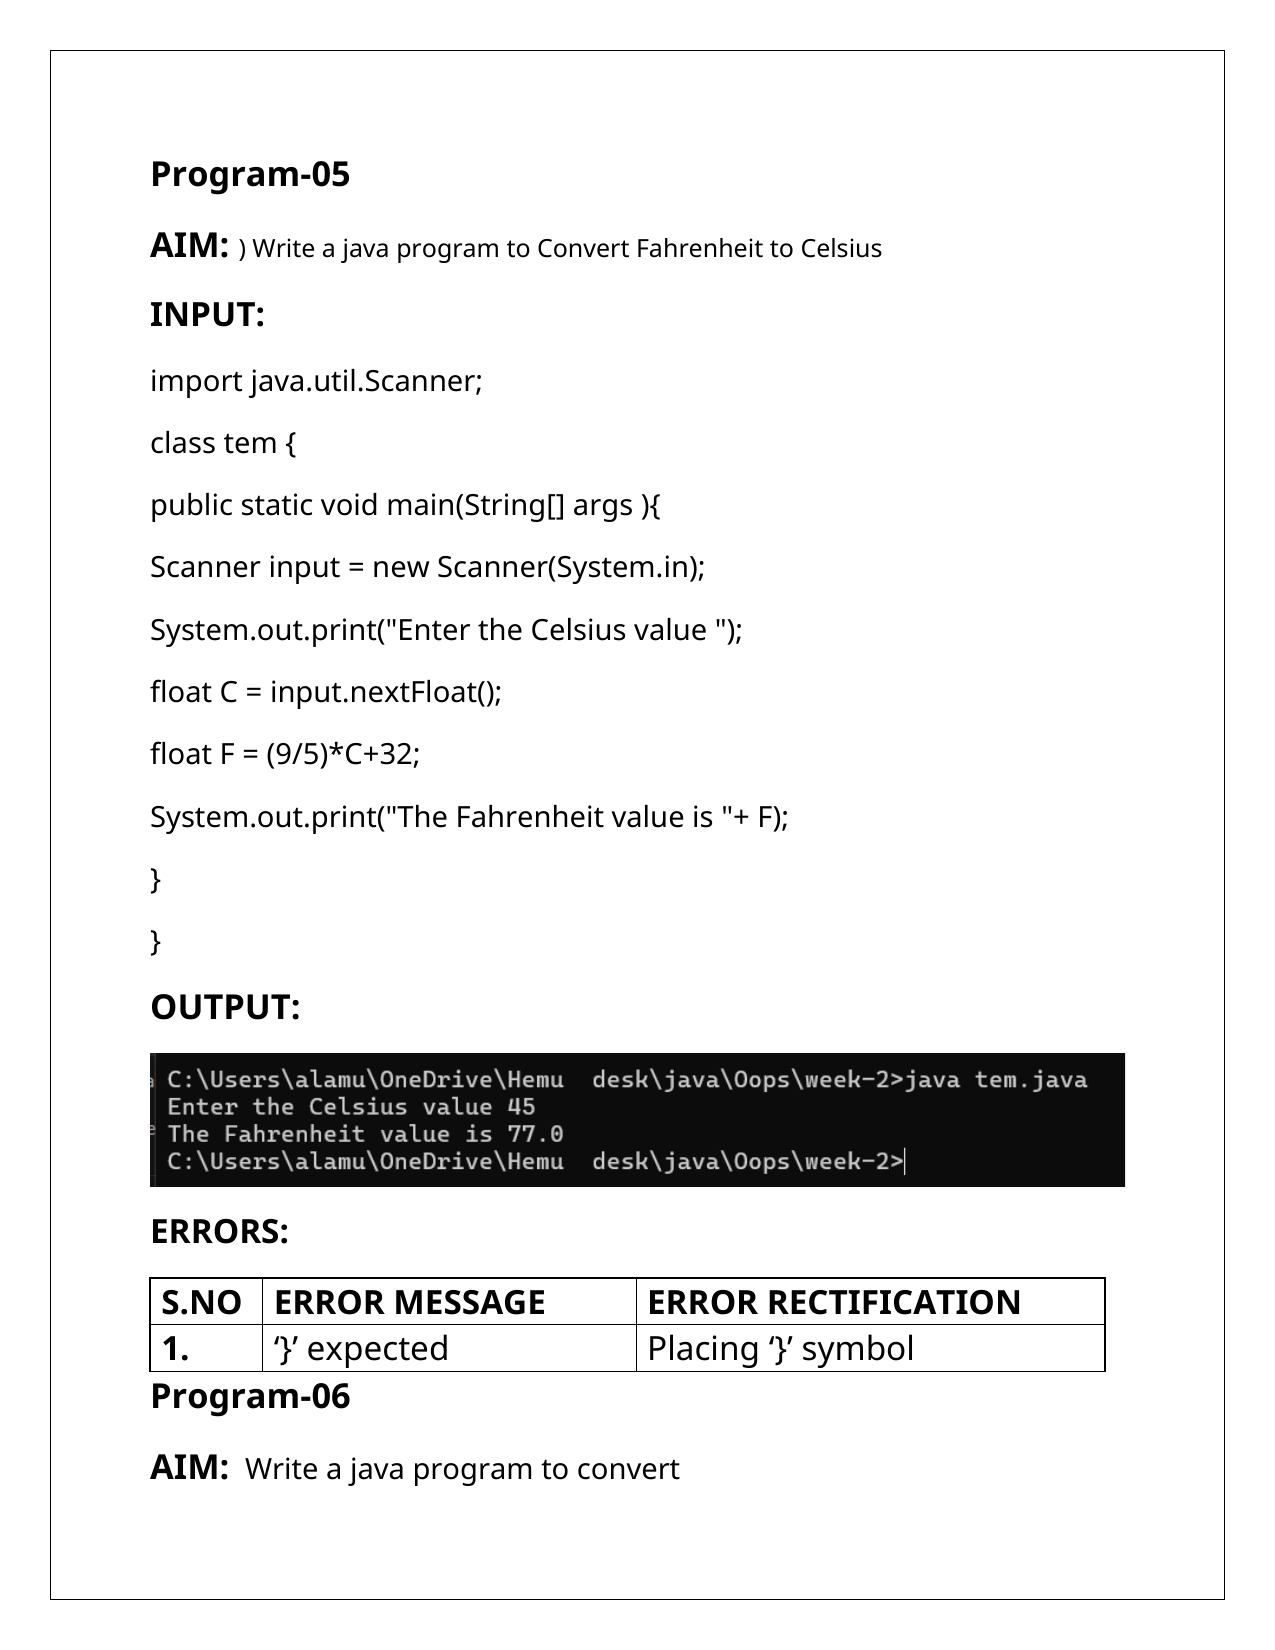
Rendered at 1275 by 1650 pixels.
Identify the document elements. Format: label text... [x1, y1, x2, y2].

table_cell ‘}’ expected [263, 1325, 636, 1371]
text AIM: Write a java program to convert [150, 1443, 1125, 1489]
table_cell Placing ‘}’ symbol [637, 1325, 1104, 1371]
text INPUT: [150, 291, 1125, 336]
text System.out.print("Enter the Celsius value "); [150, 609, 1125, 649]
text } [150, 858, 1125, 898]
table_header S.NO [151, 1279, 262, 1324]
table_cell 1. [151, 1325, 262, 1371]
text System.out.print("The Fahrenheit value is "+ F); [150, 796, 1125, 836]
text class tem { [150, 422, 1125, 462]
text Scanner input = new Scanner(System.in); [150, 547, 1125, 586]
text import java.util.Scanner; [150, 360, 1125, 399]
text OUTPUT: [150, 983, 1125, 1030]
text AIM: ) Write a java program to Convert Fahrenheit to Celsius [150, 221, 1125, 267]
text float F = (9/5)*C+32; [150, 734, 1125, 773]
table_header ERROR RECTIFICATION [637, 1279, 1104, 1324]
text ERRORS: [150, 1208, 1125, 1254]
text Program-05 [150, 150, 1125, 197]
text Program-06 [150, 1372, 1125, 1419]
table_header ERROR MESSAGE [263, 1279, 636, 1324]
text float C = input.nextFloat(); [150, 671, 1125, 711]
text } [150, 921, 1125, 960]
text public static void main(String[] args ){ [150, 484, 1125, 524]
